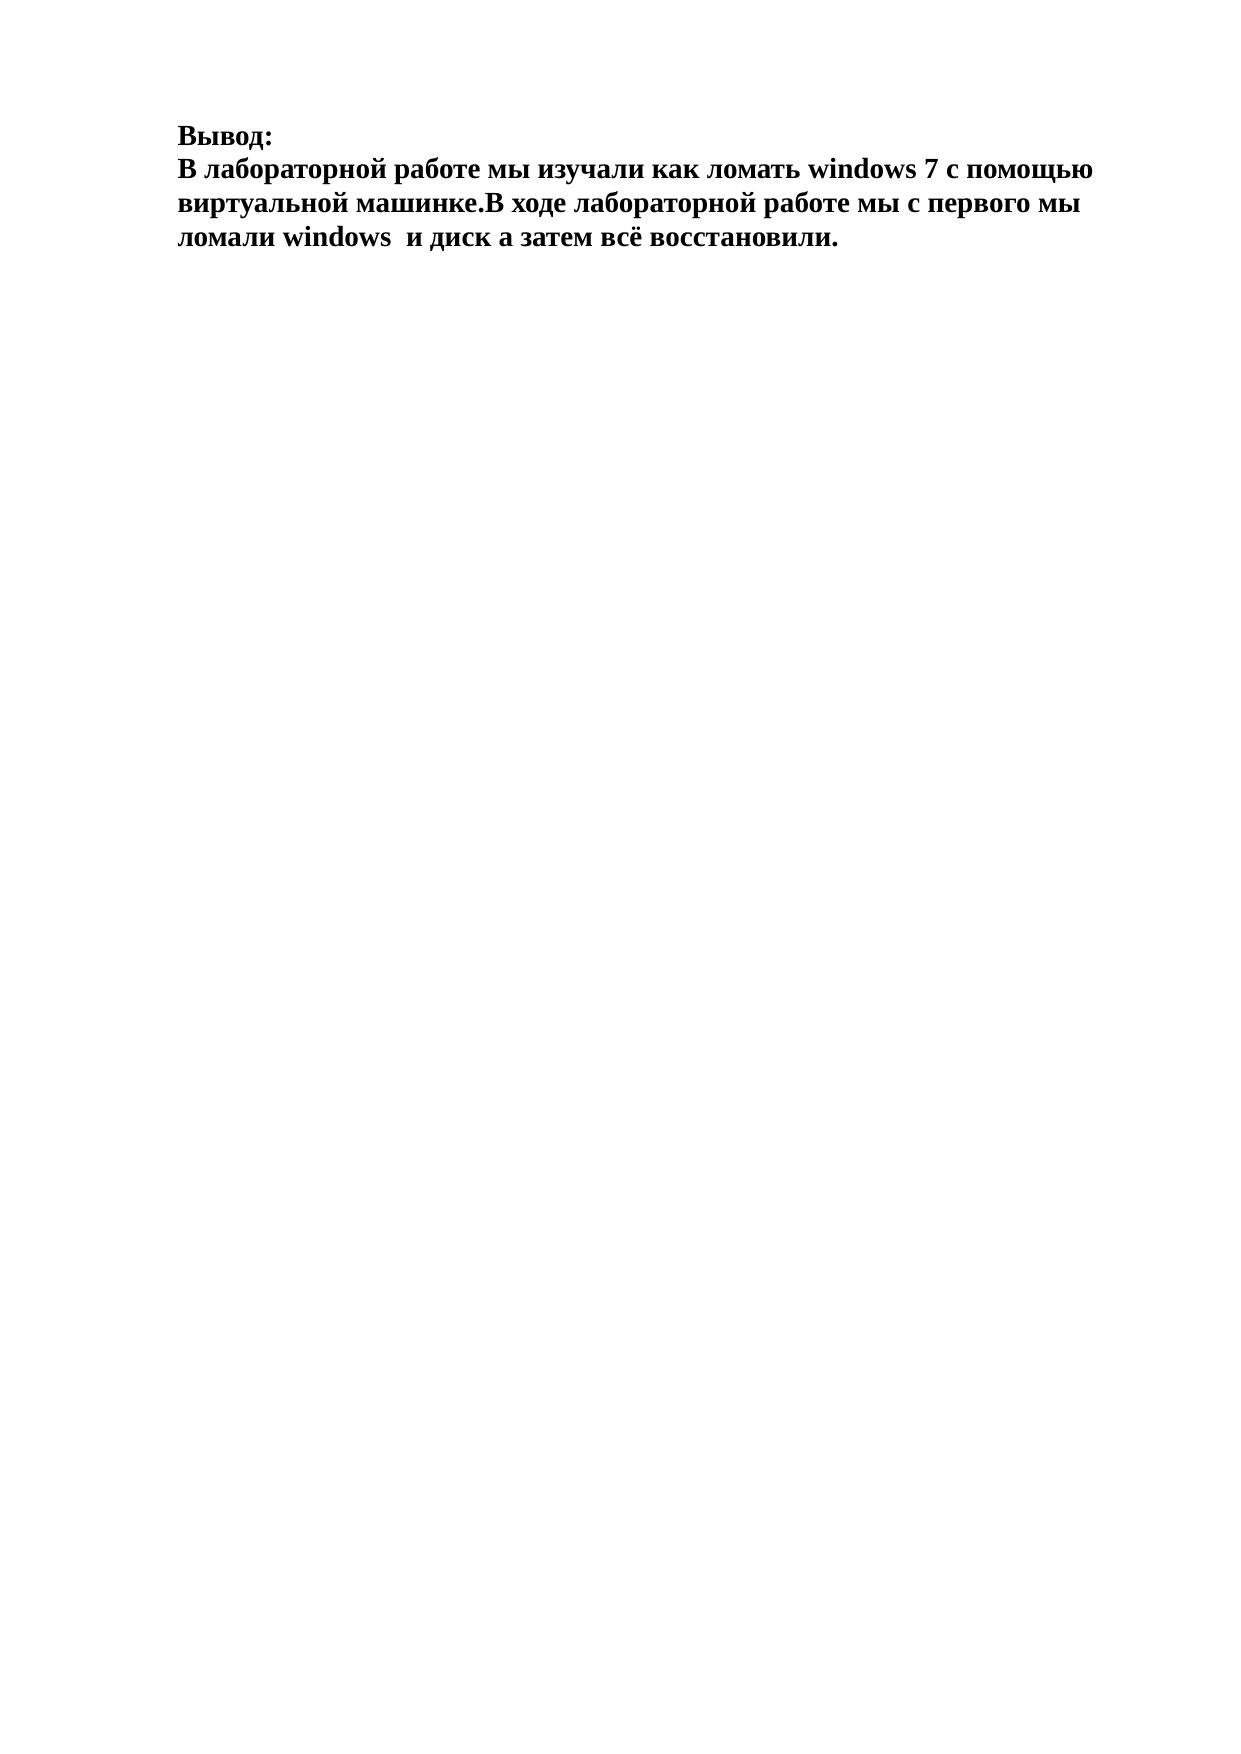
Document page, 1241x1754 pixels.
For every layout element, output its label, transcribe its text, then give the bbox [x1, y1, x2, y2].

text Вывод: [177, 118, 1152, 152]
text В лабораторной работе мы изучали как ломать windows 7 с помощью виртуальной машинке.В ходе лабораторной работе мы с первого мы ломали windows и диск а затем всё восстановили. [177, 152, 1152, 252]
